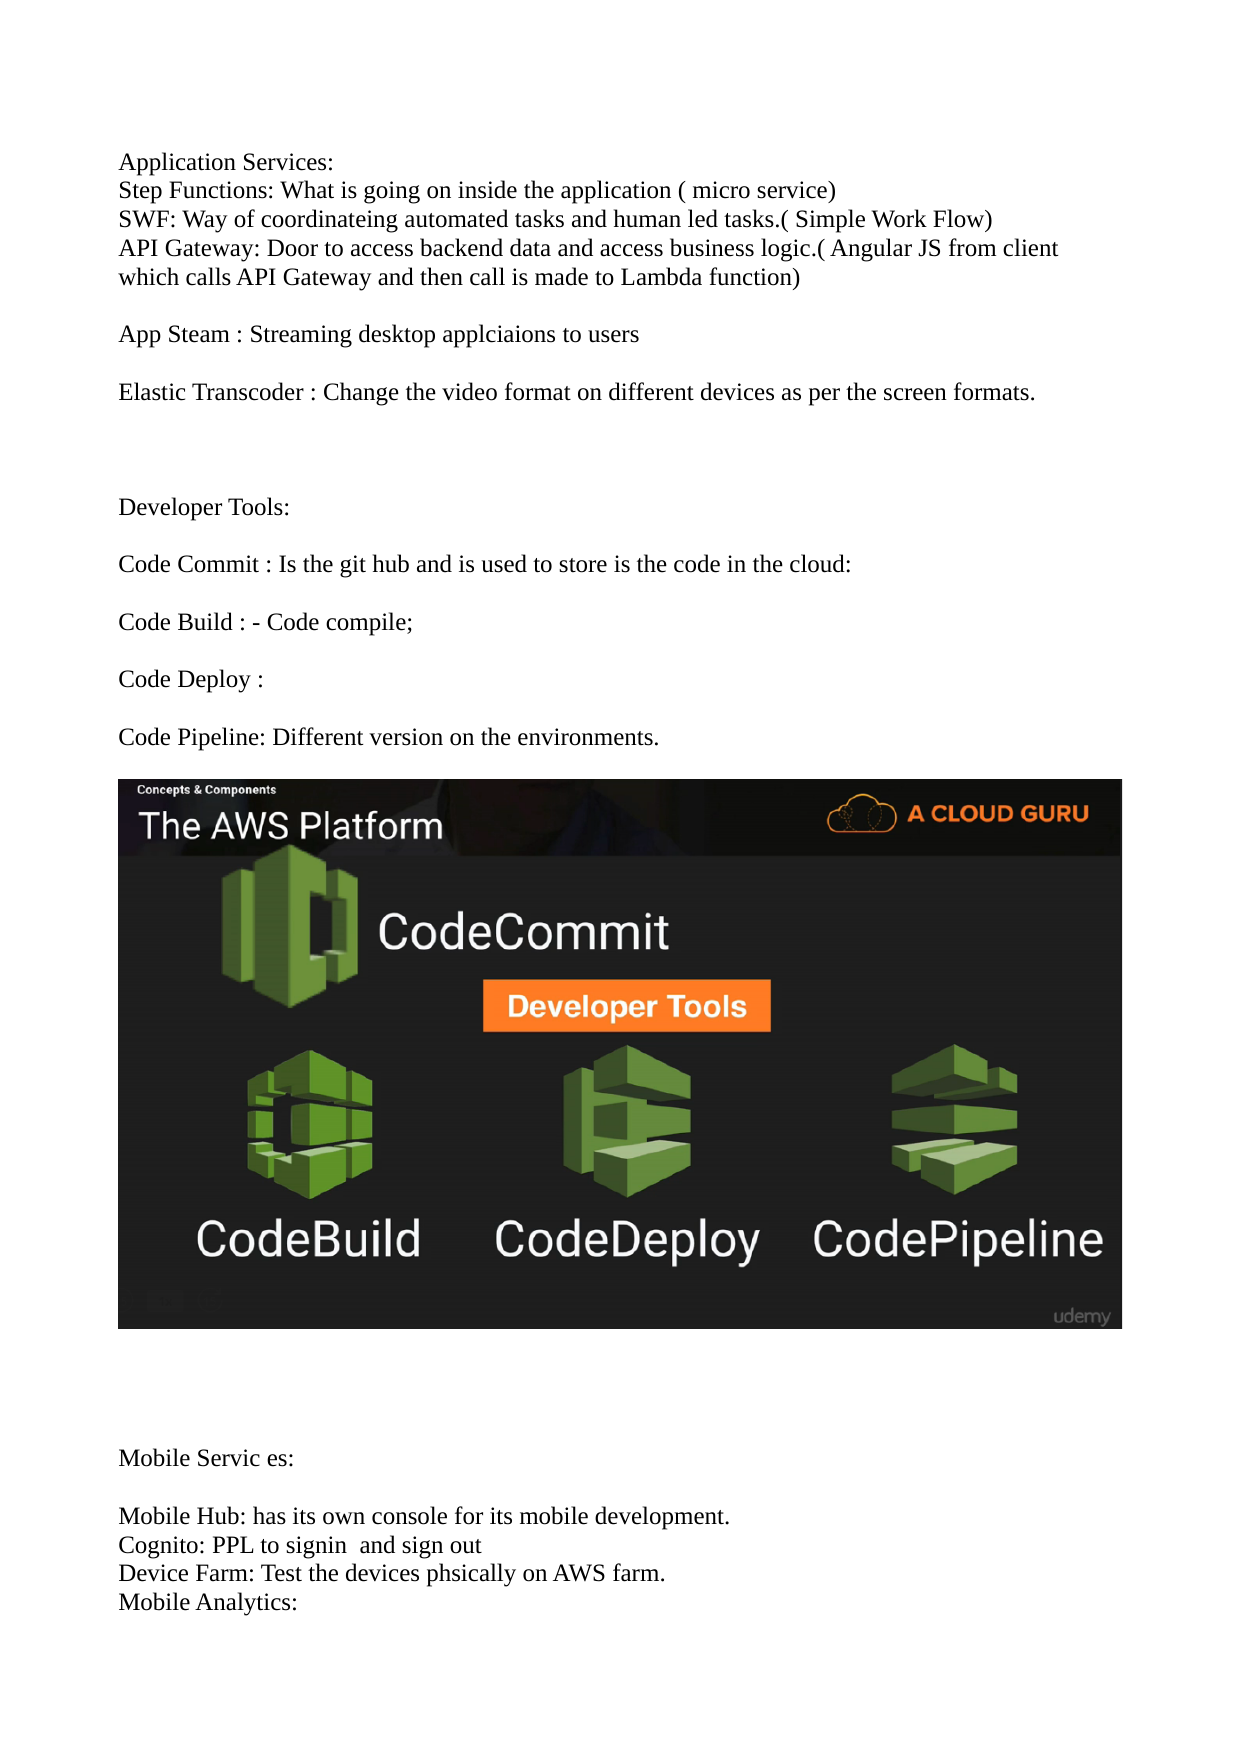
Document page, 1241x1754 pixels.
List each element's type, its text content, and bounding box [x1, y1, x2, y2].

text Code Commit : Is the git hub and is used to store is the code in the cloud: [118, 549, 1122, 578]
text Application Services: [118, 147, 1122, 176]
text Mobile Analytics: [118, 1587, 1122, 1616]
text Code Build : - Code compile; [118, 607, 1122, 636]
text App Steam : Streaming desktop applciaions to users [118, 319, 1122, 348]
text Step Functions: What is going on inside the application ( micro service) [118, 176, 1122, 204]
text Cognito: PPL to signin and sign out [118, 1530, 1122, 1558]
text Device Farm: Test the devices phsically on AWS farm. [118, 1558, 1122, 1587]
text SWF: Way of coordinateing automated tasks and human led tasks.( Simple Work Flow) [118, 204, 1122, 233]
text Mobile Servic es: [118, 1443, 1122, 1472]
text API Gateway: Door to access backend data and access business logic.( Angular JS from client which calls API Gateway and then call is made to Lambda function) [118, 233, 1122, 291]
text Mobile Hub: has its own console for its mobile development. [118, 1501, 1122, 1530]
picture [118, 779, 1123, 1329]
text Developer Tools: [118, 492, 1122, 521]
text Code Deploy : [118, 664, 1122, 693]
text Code Pipeline: Different version on the environments. [118, 722, 1122, 751]
text Elastic Transcoder : Change the video format on different devices as per the screen formats. [118, 377, 1122, 406]
